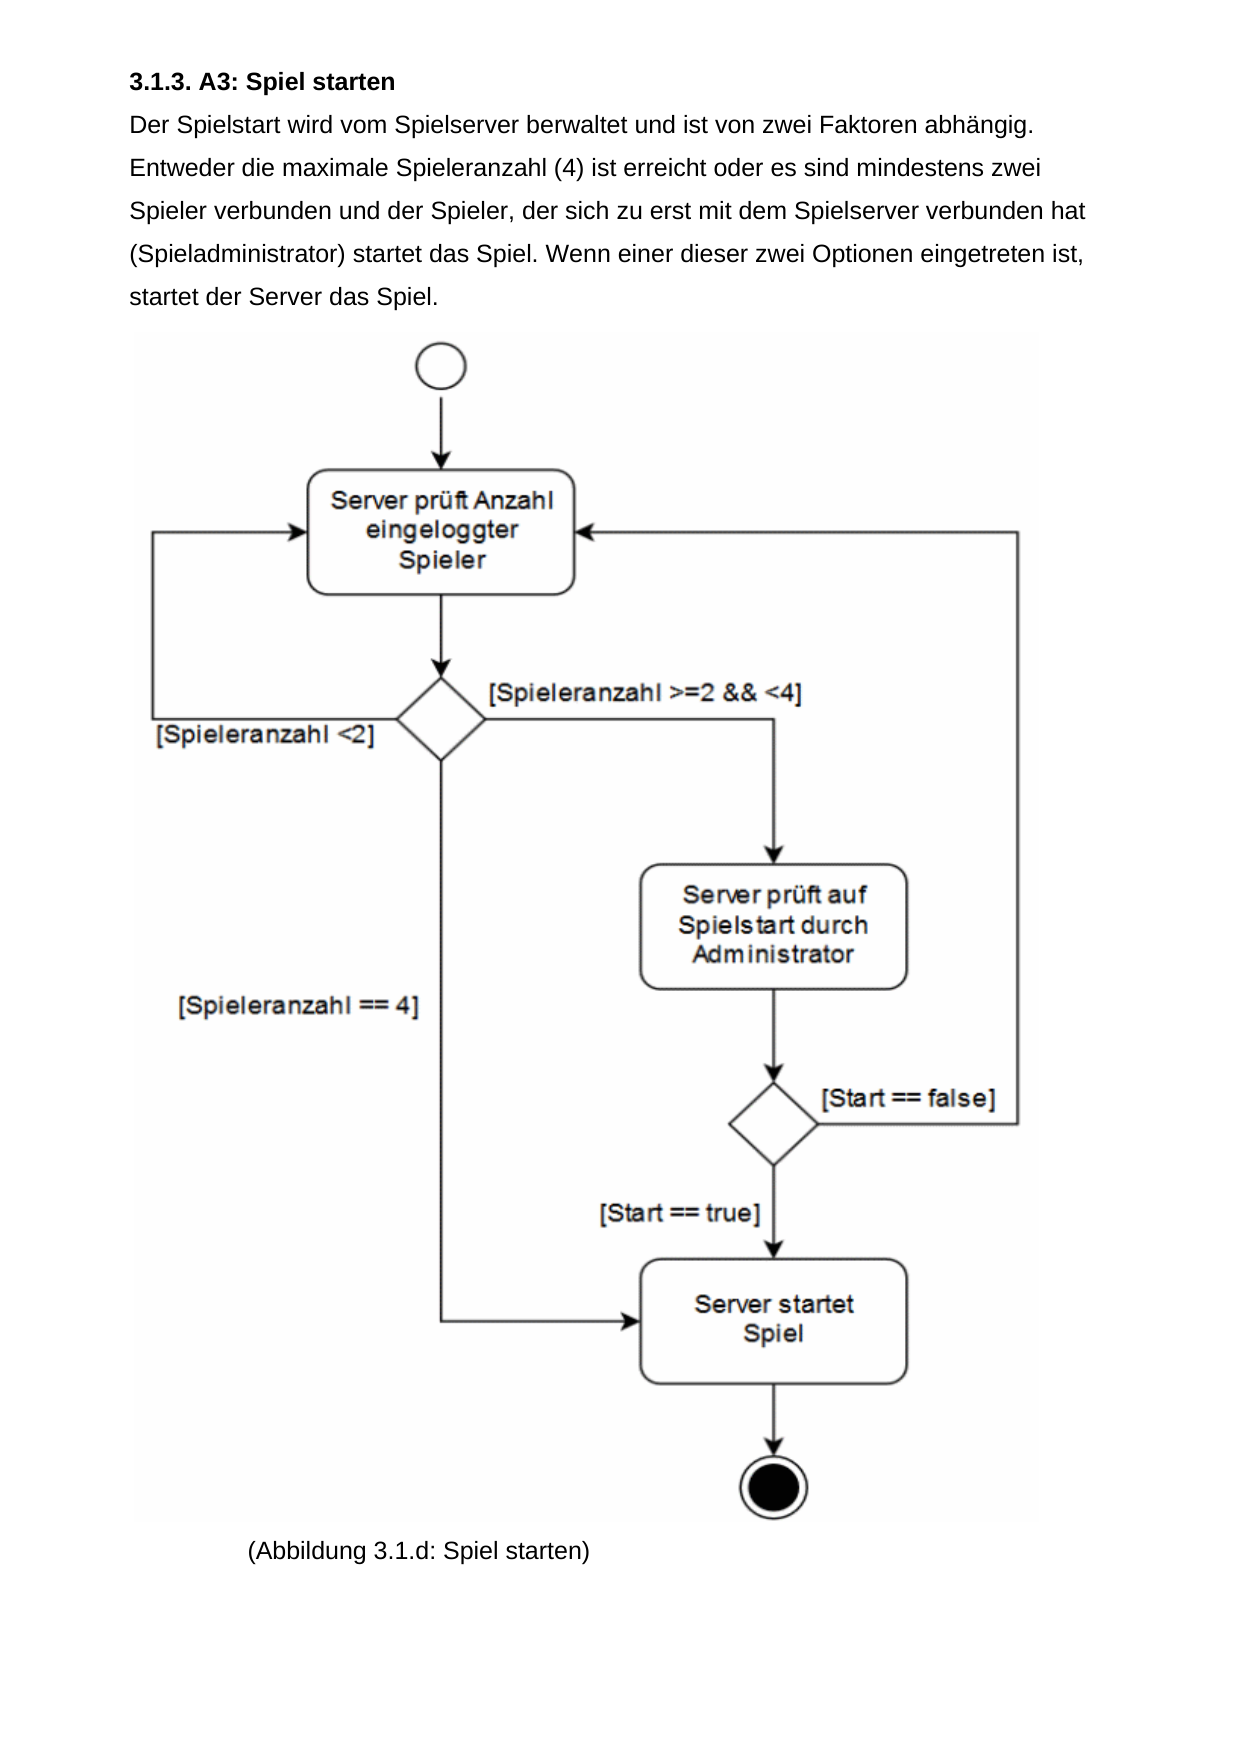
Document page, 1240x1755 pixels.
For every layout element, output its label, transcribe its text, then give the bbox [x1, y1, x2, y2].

text Der Spielstart wird vom Spielserver berwaltet und ist von zwei Faktoren abhängig. Entweder die maximale Spieleranzahl (4) ist erreicht oder es sind mindestens zwei Spieler verbunden und der Spieler, der sich zu erst mit dem Spielserver verbunden hat (Spieladministrator) startet das Spiel. Wenn einer dieser zwei Optionen eingetreten ist, startet der Server das Spiel. [129, 109, 1089, 311]
text 3.1.3. A3: Spiel starten [129, 66, 1089, 95]
text (Abbildung 3.1.d: Spiel starten) [129, 325, 1089, 1565]
